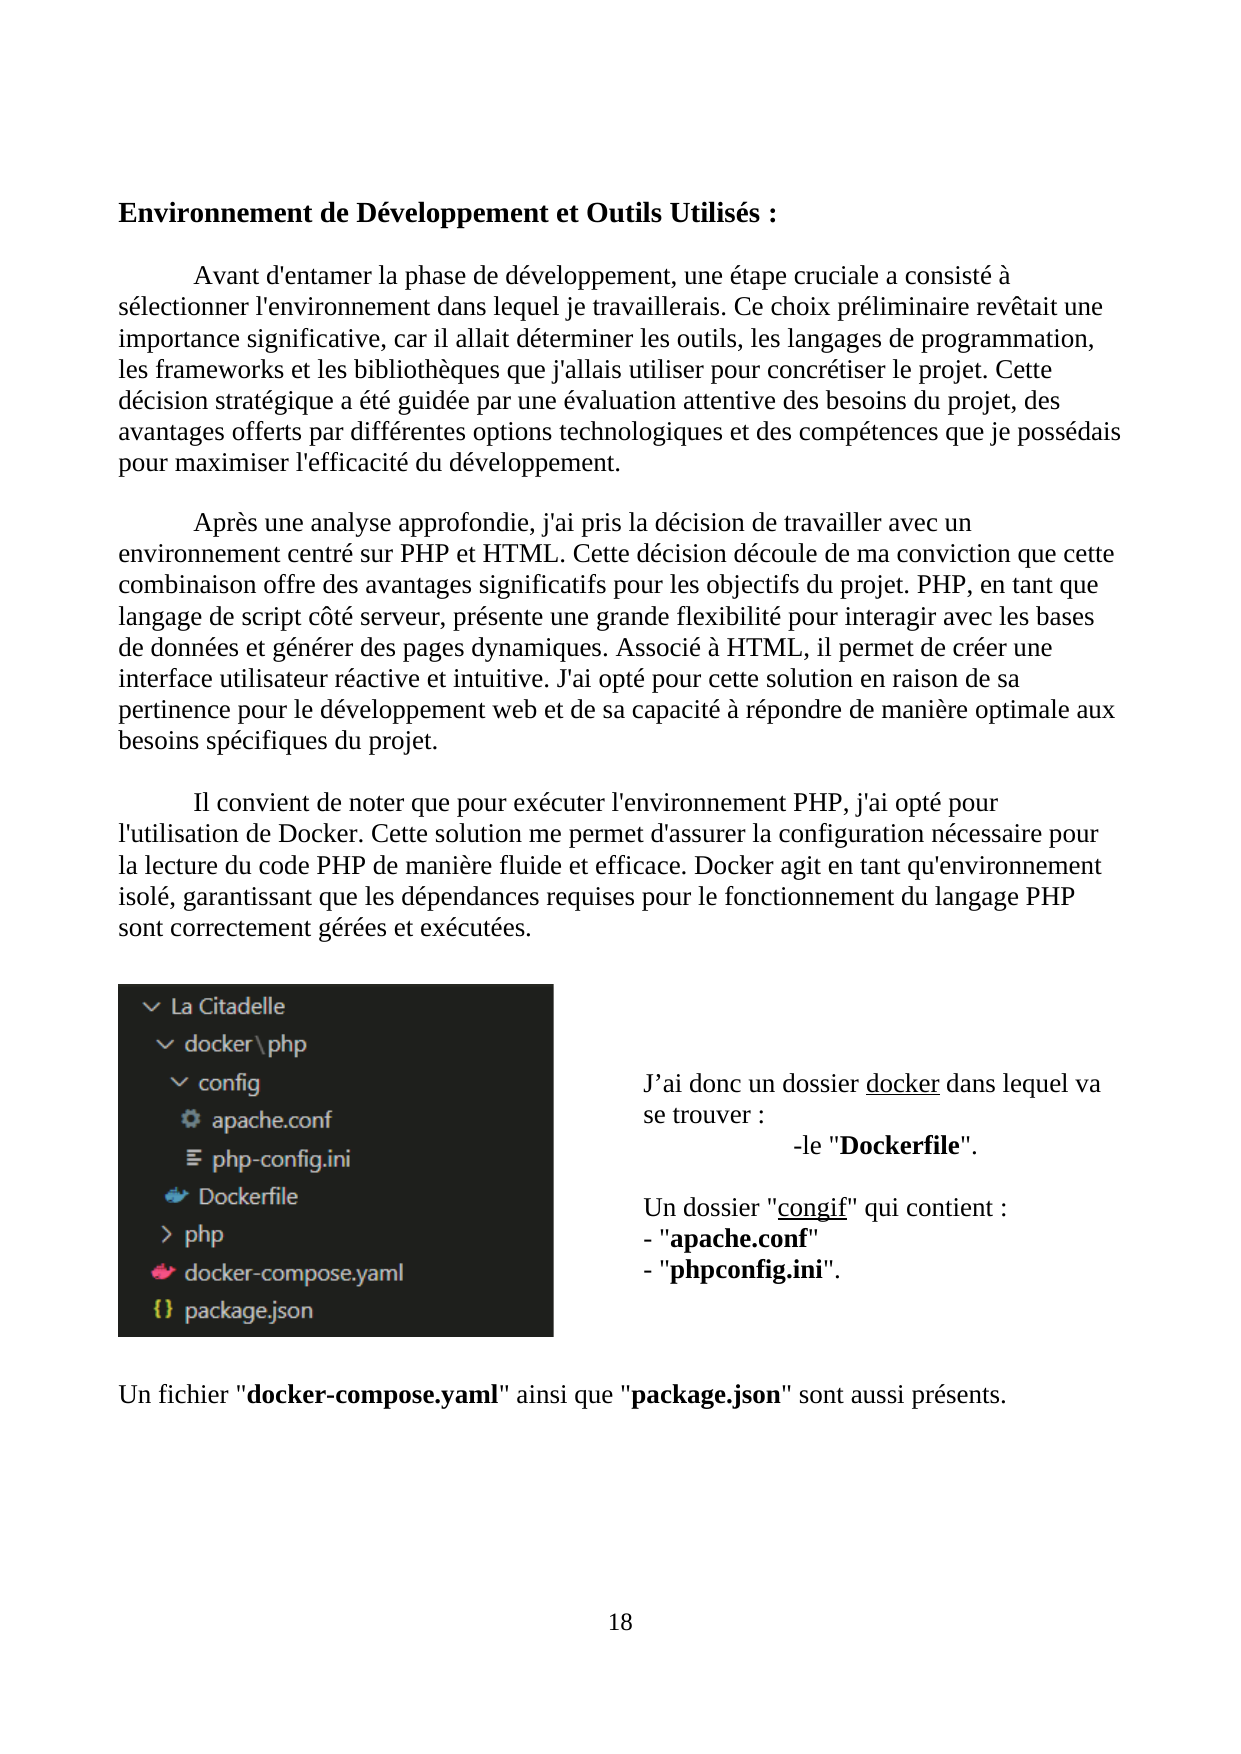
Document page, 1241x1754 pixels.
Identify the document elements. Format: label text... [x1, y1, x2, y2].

text Il convient de noter que pour exécuter l'environnement PHP, j'ai opté pour l'utilisation de Docker. Cette solution me permet d'assurer la configuration nécessaire pour la lecture du code PHP de manière fluide et efficace. Docker agit en tant qu'environnement isolé, garantissant que les dépendances requises pour le fonctionnement du langage PHP sont correctement gérées et exécutées. [118, 786, 1122, 942]
text Environnement de Développement et Outils Utilisés : [118, 195, 1122, 228]
text J’ai donc un dossier docker dans lequel va se trouver : [643, 1067, 1122, 1129]
picture [118, 984, 554, 1337]
text Un fichier "docker-compose.yaml" ainsi que "package.json" sont aussi présents. [118, 1378, 1122, 1409]
text Avant d'entamer la phase de développement, une étape cruciale a consisté à sélectionner l'environnement dans lequel je travaillerais. Ce choix préliminaire revêtait une importance significative, car il allait déterminer les outils, les langages de programmation, les frameworks et les bibliothèques que j'allais utiliser pour concrétiser le projet. Cette décision stratégique a été guidée par une évaluation attentive des besoins du projet, des avantages offerts par différentes options technologiques et des compétences que je possédais pour maximiser l'efficacité du développement. [118, 259, 1122, 477]
text Un dossier "congif" qui contient : [554, 1191, 1122, 1222]
text - "apache.conf" [554, 1222, 1122, 1254]
text Après une analyse approfondie, j'ai pris la décision de travailler avec un environnement centré sur PHP et HTML. Cette décision découle de ma conviction que cette combinaison offre des avantages significatifs pour les objectifs du projet. PHP, en tant que langage de script côté serveur, présente une grande flexibilité pour interagir avec les bases de données et générer des pages dynamiques. Associé à HTML, il permet de créer une interface utilisateur réactive et intuitive. J'ai opté pour cette solution en raison de sa pertinence pour le développement web et de sa capacité à répondre de manière optimale aux besoins spécifiques du projet. [118, 506, 1122, 755]
text - "phpconfig.ini". [554, 1254, 1122, 1285]
text -le "Dockerfile". [554, 1129, 1122, 1160]
